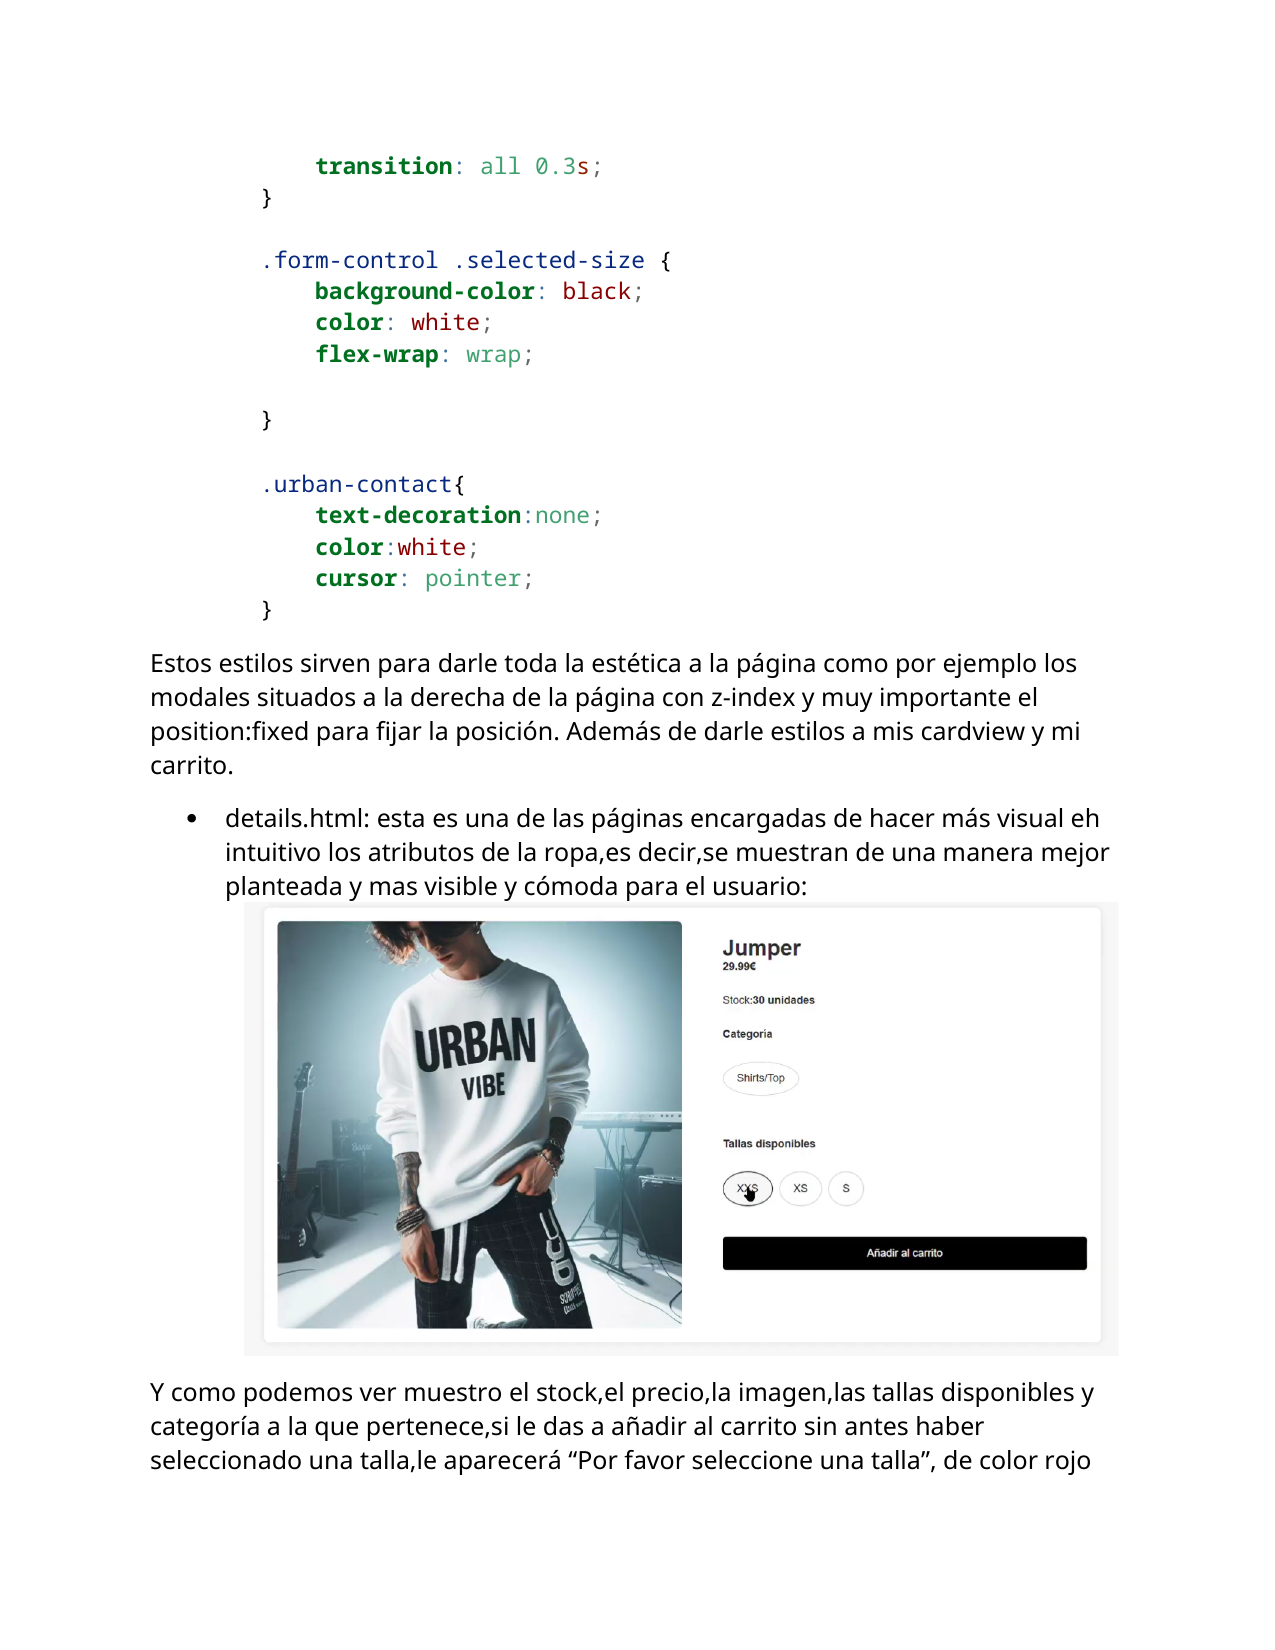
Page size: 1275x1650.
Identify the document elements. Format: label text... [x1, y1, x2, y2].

text transition: all 0.3s; } .form-control .selected-size { background-color: black; color: white; flex-wrap: wrap; } .urban-contact{ text-decoration:none; color:white; cursor: pointer; } [150, 150, 1125, 624]
picture [243, 902, 1119, 1356]
text Y como podemos ver muestro el stock,el precio,la imagen,las tallas disponibles y categoría a la que pertenece,si le das a añadir al carrito sin antes haber seleccionado una talla,le aparecerá “Por favor seleccione una talla”, de color rojo [150, 1374, 1125, 1477]
text Estos estilos sirven para darle toda la estética a la página como por ejemplo los modales situados a la derecha de la página con z-index y muy importante el position:fixed para fijar la posición. Además de darle estilos a mis cardview y mi carrito. [150, 645, 1125, 781]
list details.html: esta es una de las páginas encargadas de hacer más visual eh intuitivo los atributos de la ropa,es decir,se muestran de una manera mejor planteada y mas visible y cómoda para el usuario: [187, 800, 1125, 1356]
